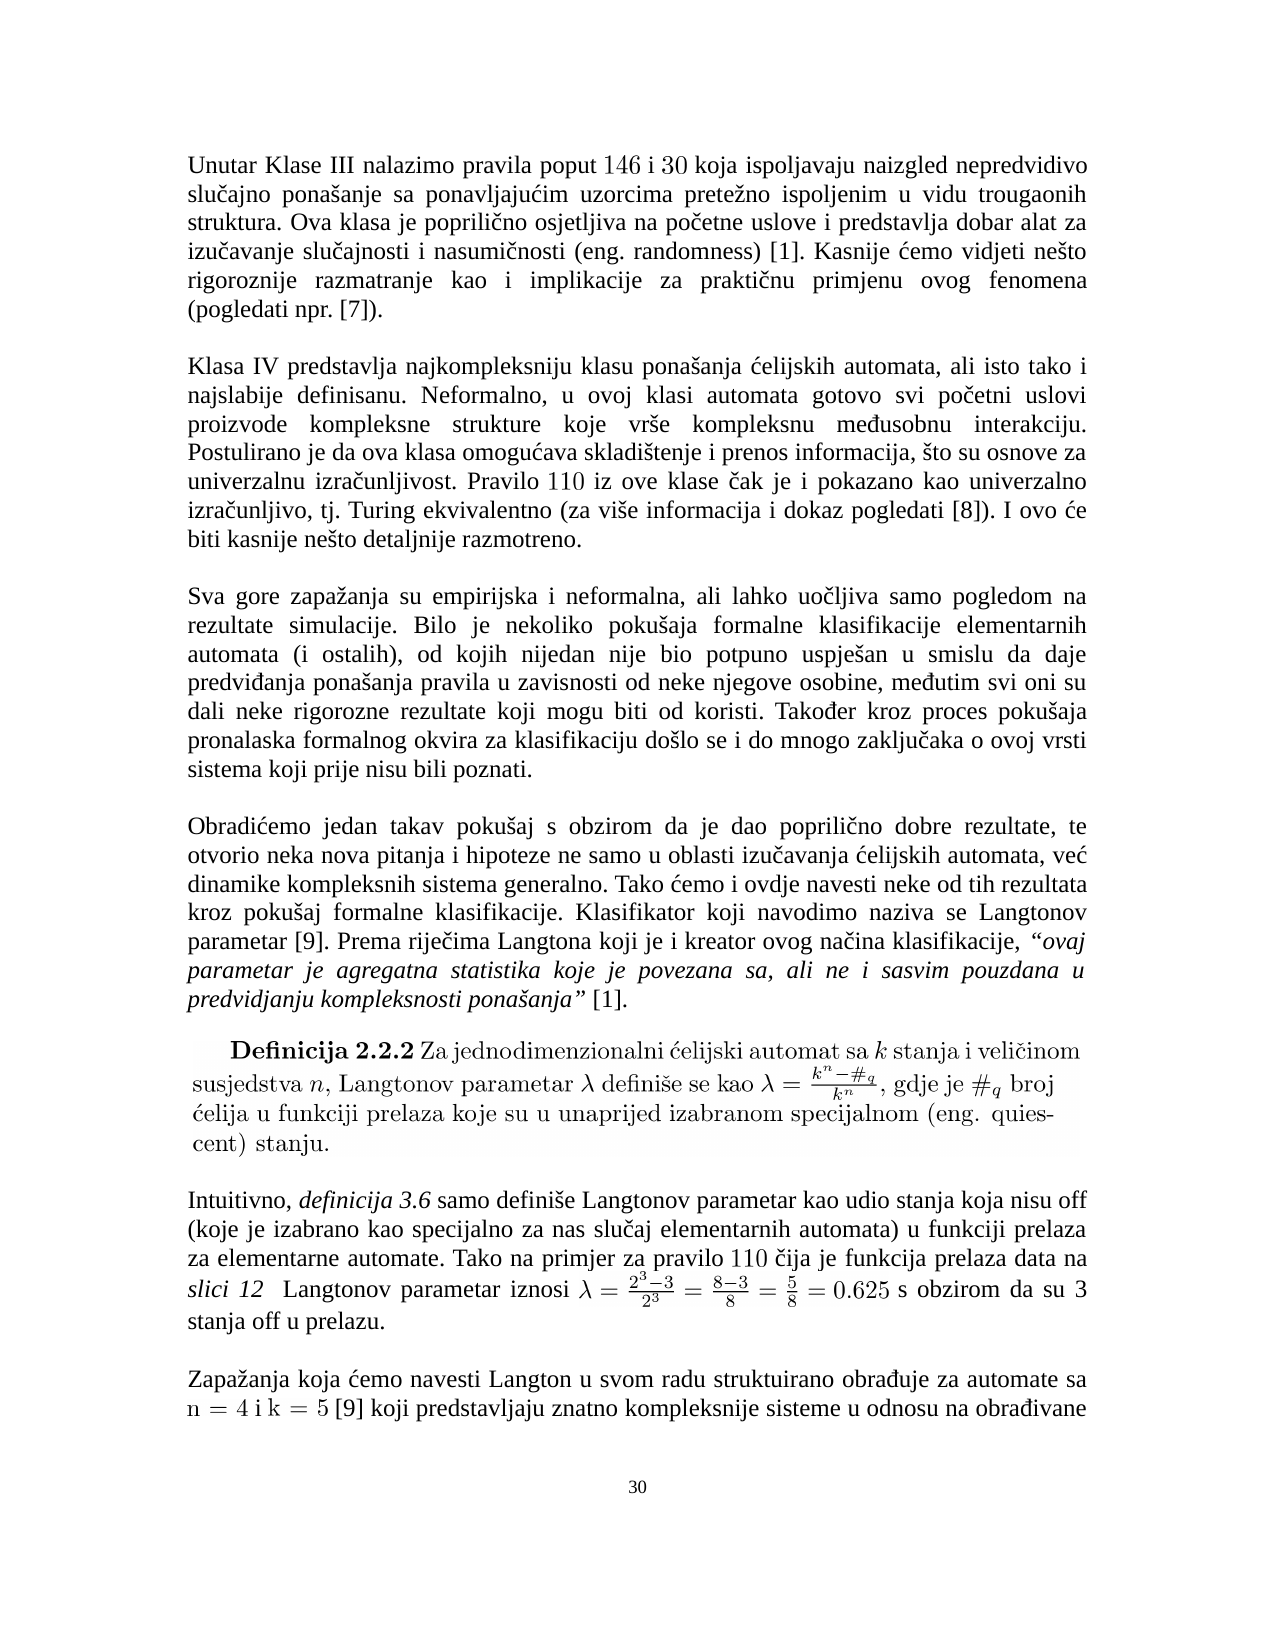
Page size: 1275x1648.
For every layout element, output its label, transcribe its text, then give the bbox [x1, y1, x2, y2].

picture [732, 1249, 767, 1267]
picture [549, 472, 584, 490]
picture [193, 1041, 1080, 1157]
text Zapažanja koja ćemo navesti Langton u svom radu struktuirano obrađuje za automate sa i [9] koji predstavljaju znatno kompleksnije sisteme u odnosu na obrađivane [187, 1364, 1088, 1421]
text Intuitivno, definicija 3.6 samo definiše Langtonov parametar kao udio stanja koja nisu off (koje je izabrano kao specijalno za nas slučaj elementarnih automata) u funkciji prelaza za elementarne automate. Tako na primjer za pravilo čija je funkcija prelaza data na slici 12 Langtonov parametar iznosi s obzirom da su 3 stanja off u prelazu. [187, 1186, 1088, 1335]
picture [605, 155, 640, 174]
text Sva gore zapažanja su empirijska i neformalna, ali lahko uočljiva samo pogledom na rezultate simulacije. Bilo je nekoliko pokušaja formalne klasifikacije elementarnih automata (i ostalih), od kojih nijedan nije bio potpuno uspješan u smislu da daje predviđanja ponašanja pravila u zavisnosti od neke njegove osobine, međutim svi oni su dali neke rigorozne rezultate koji mogu biti od koristi. Također kroz proces pokušaja pronalaska formalnog okvira za klasifikaciju došlo se i do mnogo zaključaka o ovoj vrsti sistema koji prije nisu bili poznati. [187, 581, 1088, 782]
text Klasa IV predstavlja najkompleksniju klasu ponašanja ćelijskih automata, ali isto tako i najslabije definisanu. Neformalno, u ovoj klasi automata gotovo svi početni uslovi proizvode kompleksne strukture koje vrše kompleksnu međusobnu interakciju. Postulirano je da ova klasa omogućava skladištenje i prenos informacija, što su osnove za univerzalnu izračunljivost. Pravilo iz ove klase čak je i pokazano kao univerzalno izračunljivo, tj. Turing ekvivalentno (za više informacija i dokaz pogledati [8]). I ovo će biti kasnije nešto detaljnije razmotreno. [187, 351, 1088, 552]
text Obradićemo jedan takav pokušaj s obzirom da je dao poprilično dobre rezultate, te otvorio neka nova pitanja i hipoteze ne samo u oblasti izučavanja ćelijskih automata, već dinamike kompleksnih sistema generalno. Tako ćemo i ovdje navesti neke od tih rezultata kroz pokušaj formalne klasifikacije. Klasifikator koji navodimo naziva se Langtonov parametar [9]. Prema riječima Langtona koji je i kreator ovog načina klasifikacije, “ovaj parametar je agregatna statistika koje je povezana sa, ali ne i sasvim pouzdana u predvidjanju kompleksnosti ponašanja” [1]. [187, 811, 1088, 1012]
picture [579, 1271, 889, 1307]
picture [662, 156, 687, 174]
picture [268, 1398, 328, 1416]
text Unutar Klase III nalazimo pravila poput i koja ispoljavaju naizgled nepredvidivo slučajno ponašanje sa ponavljajućim uzorcima pretežno ispoljenim u vidu trougaonih struktura. Ova klasa je poprilično osjetljiva na početne uslove i predstavlja dobar alat za izučavanje slučajnosti i nasumičnosti (eng. randomness) [1]. Kasnije ćemo vidjeti nešto rigoroznije razmatranje kao i implikacije za praktičnu primjenu ovog fenomena (pogledati npr. [7]). [187, 150, 1088, 322]
picture [187, 1399, 248, 1416]
